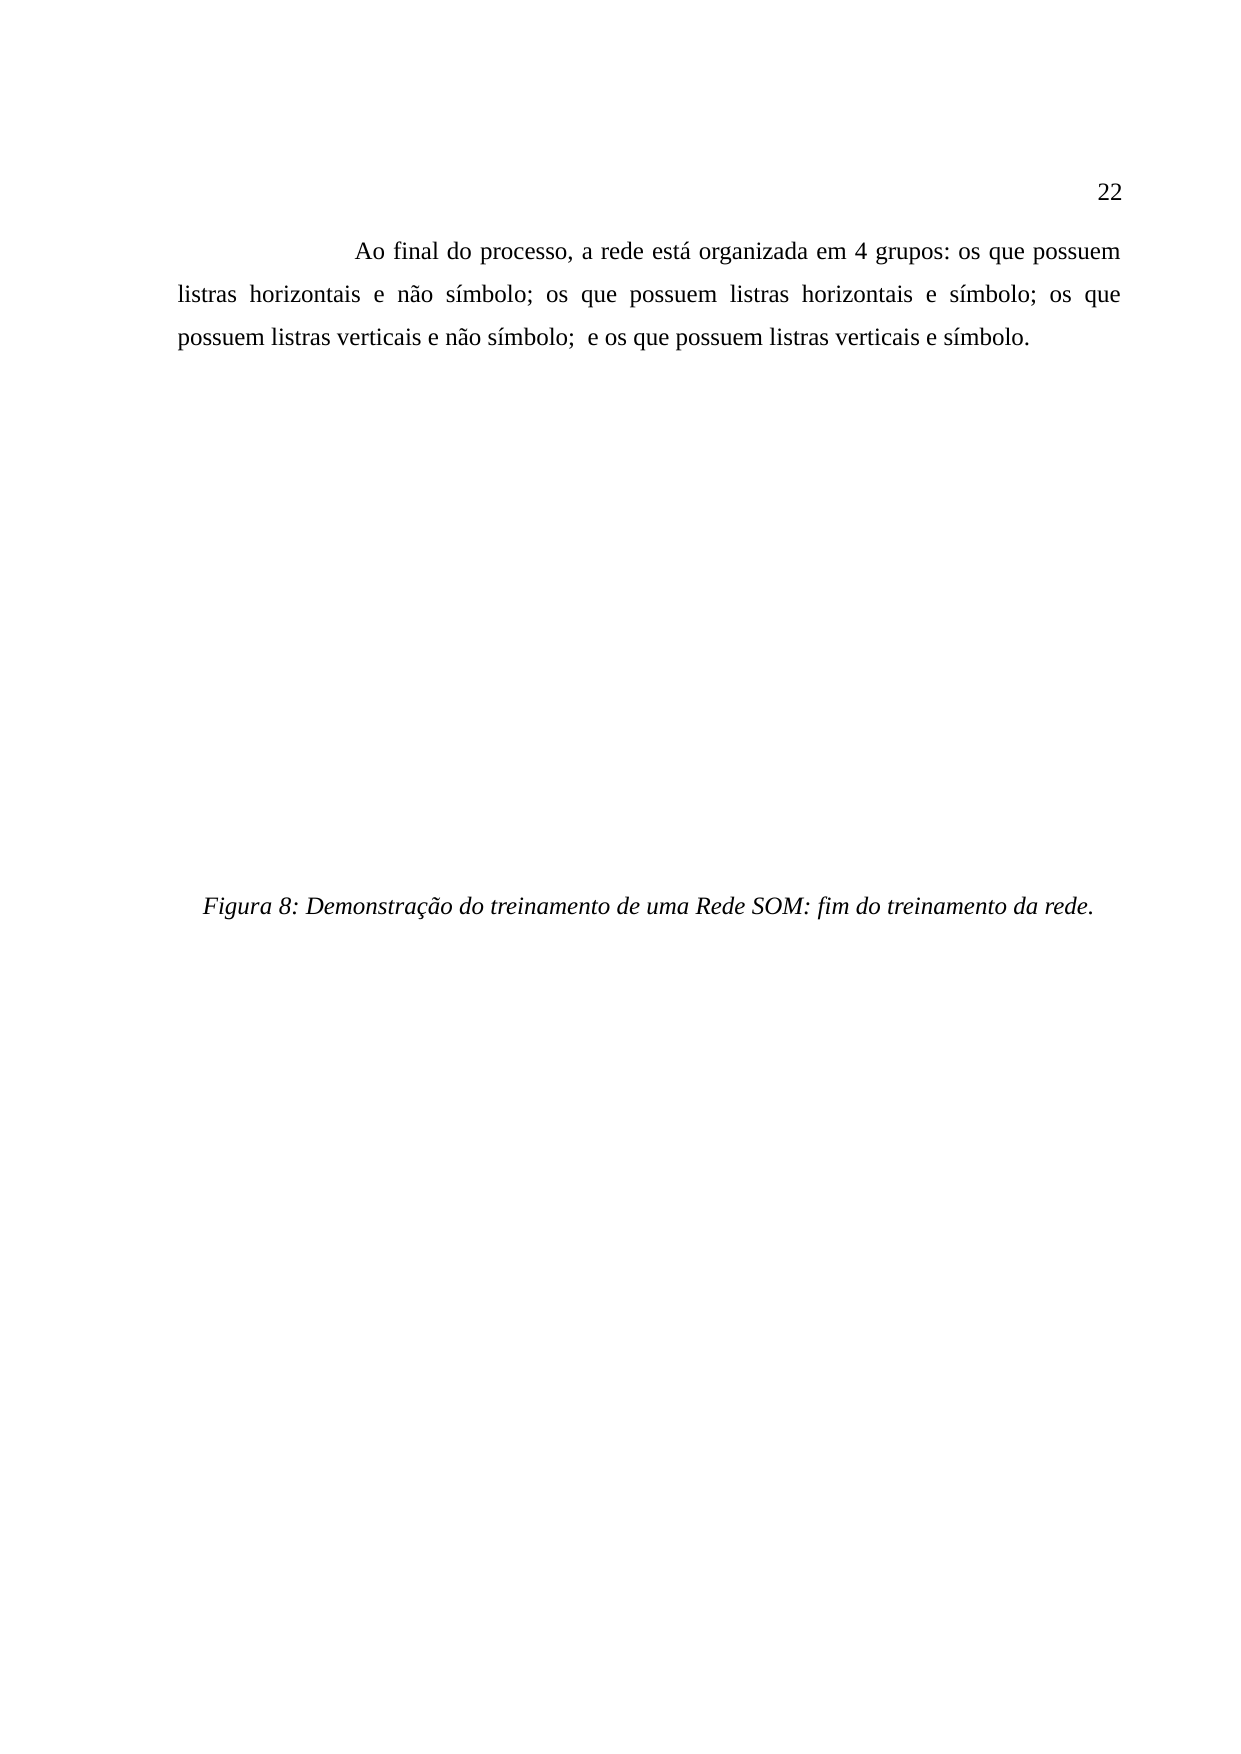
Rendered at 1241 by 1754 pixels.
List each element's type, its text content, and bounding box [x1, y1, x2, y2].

text Figura 8: Demonstração do treinamento de uma Rede SOM: fim do treinamento da rede. [177, 409, 1122, 920]
text Ao final do processo, a rede está organizada em 4 grupos: os que possuem listras horizontais e não símbolo; os que possuem listras horizontais e símbolo; os que possuem listras verticais e não símbolo; e os que possuem listras verticais e símbolo. [177, 236, 1122, 351]
